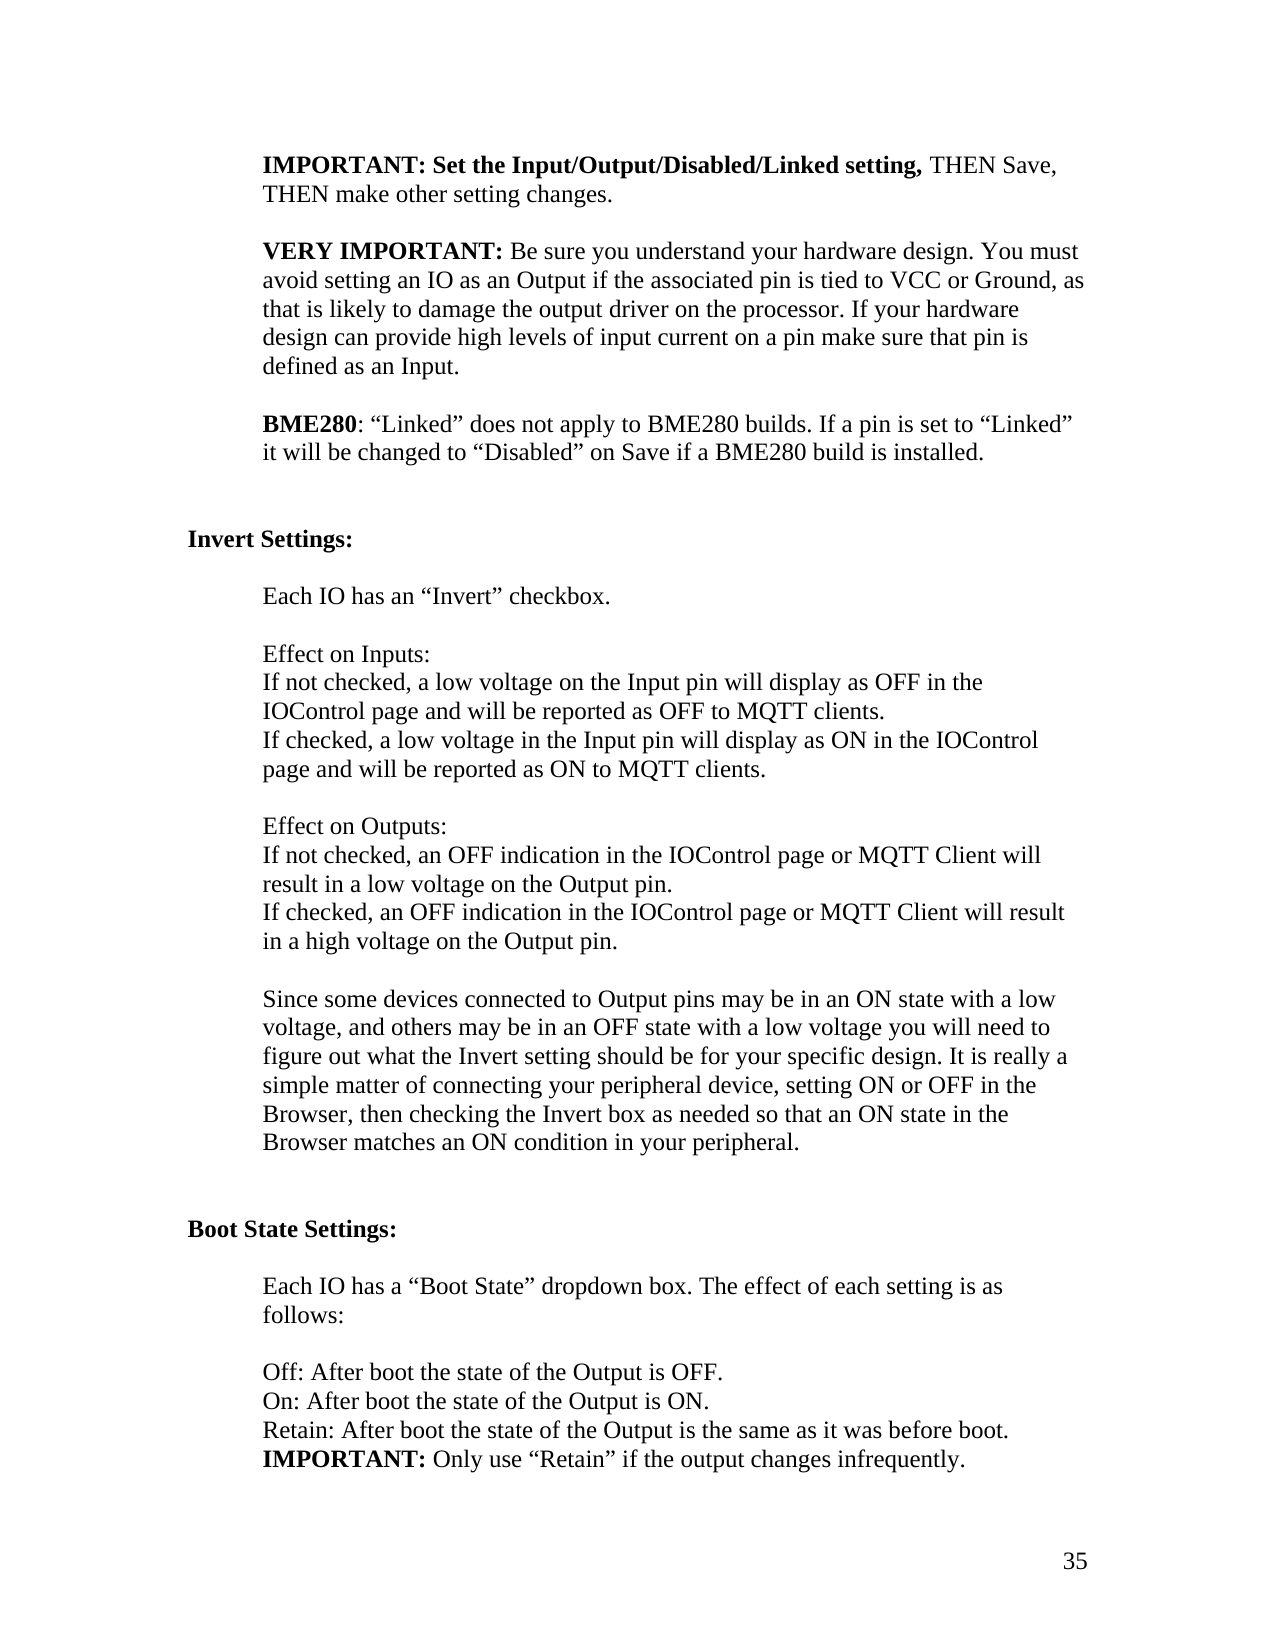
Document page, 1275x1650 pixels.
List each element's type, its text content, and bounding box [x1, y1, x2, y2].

text If checked, a low voltage in the Input pin will display as ON in the IOControl page and will be reported as ON to MQTT clients. [262, 725, 1087, 782]
text Retain: After boot the state of the Output is the same as it was before boot. IMPORTANT: Only use “Retain” if the output changes infrequently. [262, 1415, 1087, 1472]
text Boot State Settings: [187, 1214, 1087, 1242]
text If not checked, a low voltage on the Input pin will display as OFF in the IOControl page and will be reported as OFF to MQTT clients. [262, 667, 1087, 725]
text Invert Settings: [187, 524, 1087, 552]
text VERY IMPORTANT: Be sure you understand your hardware design. You must avoid setting an IO as an Output if the associated pin is tied to VCC or Ground, as that is likely to damage the output driver on the processor. If your hardware design can provide high levels of input current on a pin make sure that pin is defined as an Input. [262, 236, 1087, 380]
text BME280: “Linked” does not apply to BME280 builds. If a pin is set to “Linked” it will be changed to “Disabled” on Save if a BME280 build is installed. [262, 409, 1087, 466]
text Each IO has a “Boot State” dropdown box. The effect of each setting is as follows: [262, 1271, 1087, 1329]
text If checked, an OFF indication in the IOControl page or MQTT Client will result in a high voltage on the Output pin. [262, 897, 1087, 955]
text Effect on Outputs: [262, 811, 1087, 840]
text Since some devices connected to Output pins may be in an ON state with a low voltage, and others may be in an OFF state with a low voltage you will need to figure out what the Invert setting should be for your specific design. It is really a simple matter of connecting your peripheral device, setting ON or OFF in the Browser, then checking the Invert box as needed so that an ON state in the Browser matches an ON condition in your peripheral. [262, 984, 1087, 1156]
text IMPORTANT: Set the Input/Output/Disabled/Linked setting, THEN Save, THEN make other setting changes. [262, 150, 1087, 207]
text On: After boot the state of the Output is ON. [262, 1386, 1087, 1415]
text If not checked, an OFF indication in the IOControl page or MQTT Client will result in a low voltage on the Output pin. [262, 840, 1087, 897]
text Each IO has an “Invert” checkbox. [262, 581, 1087, 610]
text Effect on Inputs: [262, 639, 1087, 667]
text Off: After boot the state of the Output is OFF. [262, 1357, 1087, 1386]
